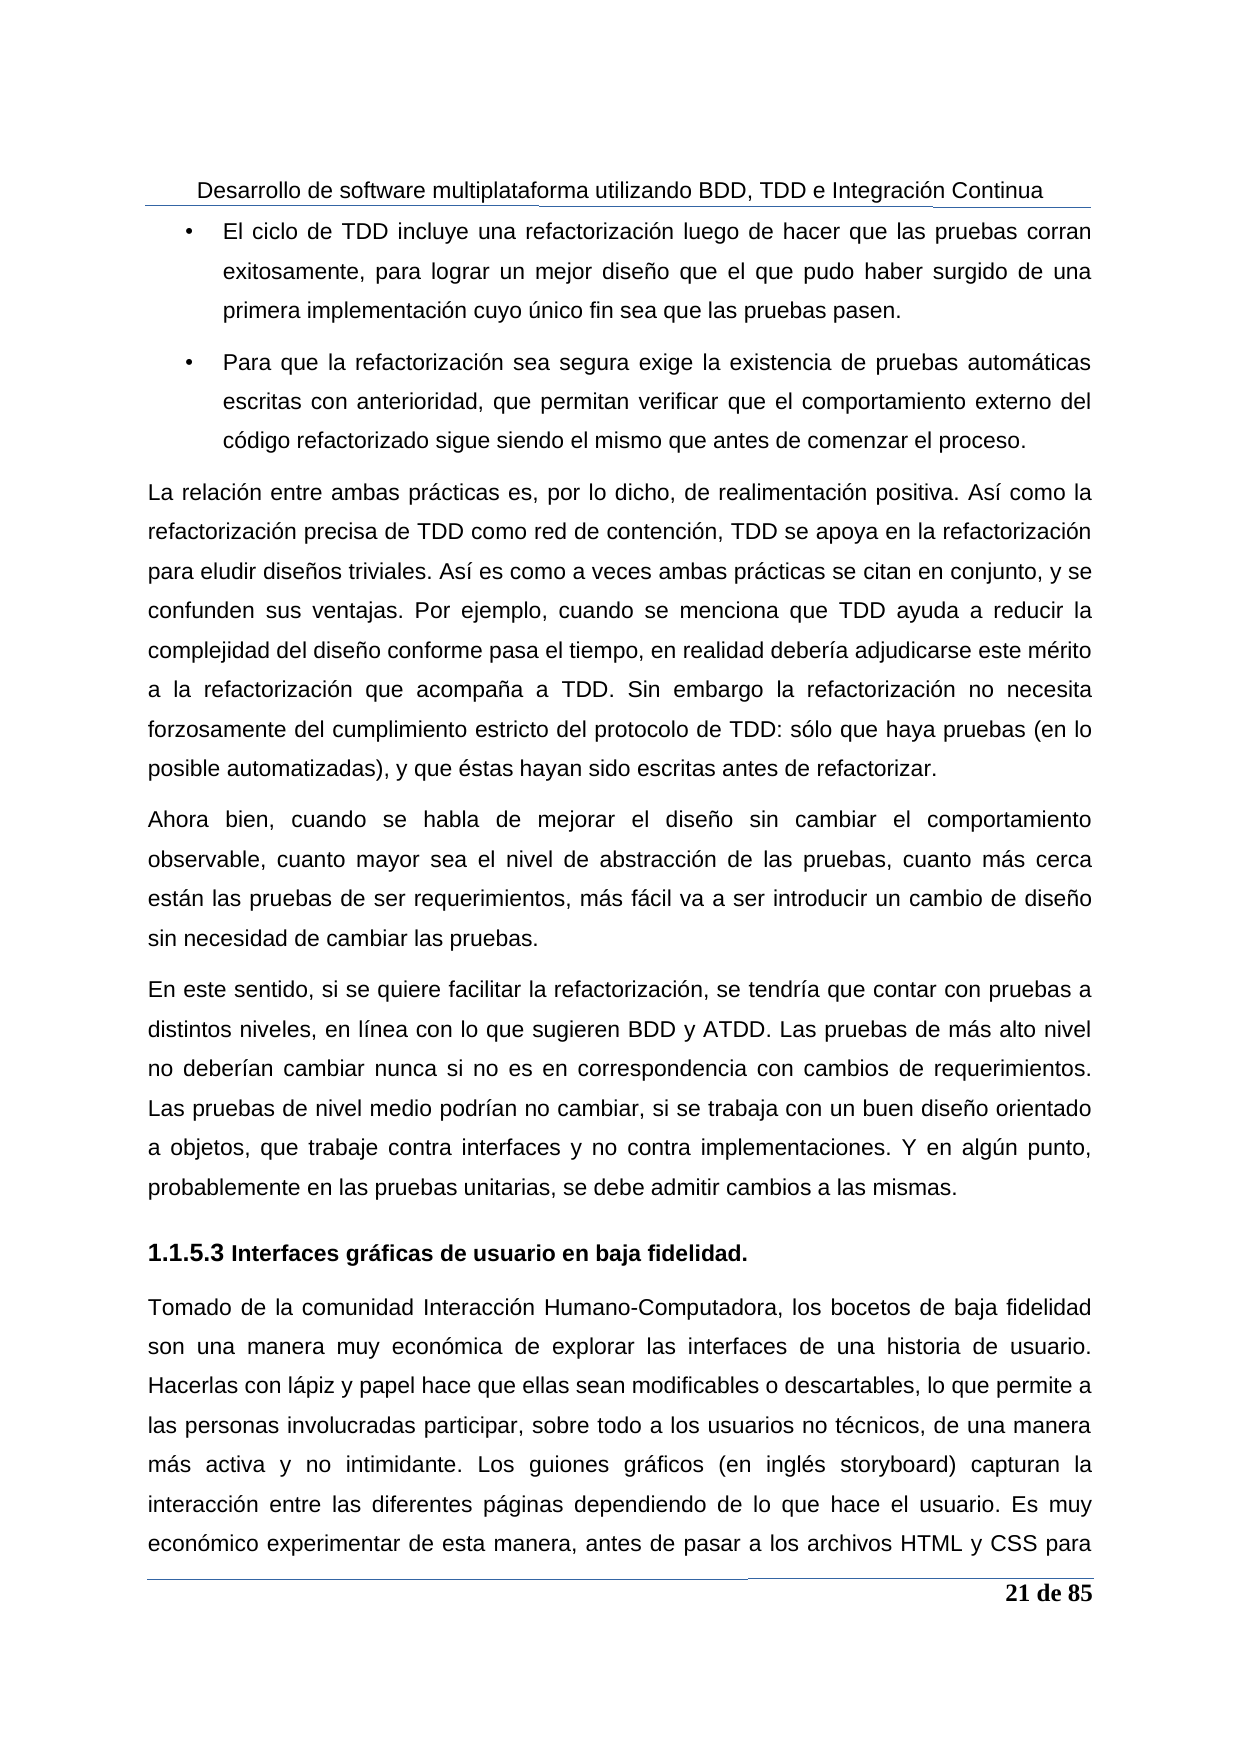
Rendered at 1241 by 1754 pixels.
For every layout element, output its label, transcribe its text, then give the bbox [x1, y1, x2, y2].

text En este sentido, si se quiere facilitar la refactorización, se tendría que contar con pruebas a distintos niveles, en línea con lo que sugieren BDD y ATDD. Las pruebas de más alto nivel no deberían cambiar nunca si no es en correspondencia con cambios de requerimientos. Las pruebas de nivel medio podrían no cambiar, si se trabaja con un buen diseño orientado a objetos, que trabaje contra interfaces y no contra implementaciones. Y en algún punto, probablemente en las pruebas unitarias, se debe admitir cambios a las mismas. [148, 976, 1093, 1200]
list El ciclo de TDD incluye una refactorización luego de hacer que las pruebas corran exitosamente, para lograr un mejor diseño que el que pudo haber surgido de una primera implementación cuyo único fin sea que las pruebas pasen. [185, 218, 1093, 324]
text La relación entre ambas prácticas es, por lo dicho, de realimentación positiva. Así como la refactorización precisa de TDD como red de contención, TDD se apoya en la refactorización para eludir diseños triviales. Así es como a veces ambas prácticas se citan en conjunto, y se confunden sus ventajas. Por ejemplo, cuando se menciona que TDD ayuda a reducir la complejidad del diseño conforme pasa el tiempo, en realidad debería adjudicarse este mérito a la refactorización que acompaña a TDD. Sin embargo la refactorización no necesita forzosamente del cumplimiento estricto del protocolo de TDD: sólo que haya pruebas (en lo posible automatizadas), y que éstas hayan sido escritas antes de refactorizar. [148, 479, 1093, 781]
list Para que la refactorización sea segura exige la existencia de pruebas automáticas escritas con anterioridad, que permitan verificar que el comportamiento externo del código refactorizado sigue siendo el mismo que antes de comenzar el proceso. [185, 348, 1093, 454]
text Tomado de la comunidad Interacción Humano-Computadora, los bocetos de baja fidelidad son una manera muy económica de explorar las interfaces de una historia de usuario. Hacerlas con lápiz y papel hace que ellas sean modificables o descartables, lo que permite a las personas involucradas participar, sobre todo a los usuarios no técnicos, de una manera más activa y no intimidante. Los guiones gráficos (en inglés storyboard) capturan la interacción entre las diferentes páginas dependiendo de lo que hace el usuario. Es muy económico experimentar de esta manera, antes de pasar a los archivos HTML y CSS para [148, 1293, 1093, 1557]
subtitle 1.1.5.3 Interfaces gráficas de usuario en baja fidelidad. [148, 1238, 1093, 1267]
text Ahora bien, cuando se habla de mejorar el diseño sin cambiar el comportamiento observable, cuanto mayor sea el nivel de abstracción de las pruebas, cuanto más cerca están las pruebas de ser requerimientos, más fácil va a ser introducir un cambio de diseño sin necesidad de cambiar las pruebas. [148, 806, 1093, 951]
